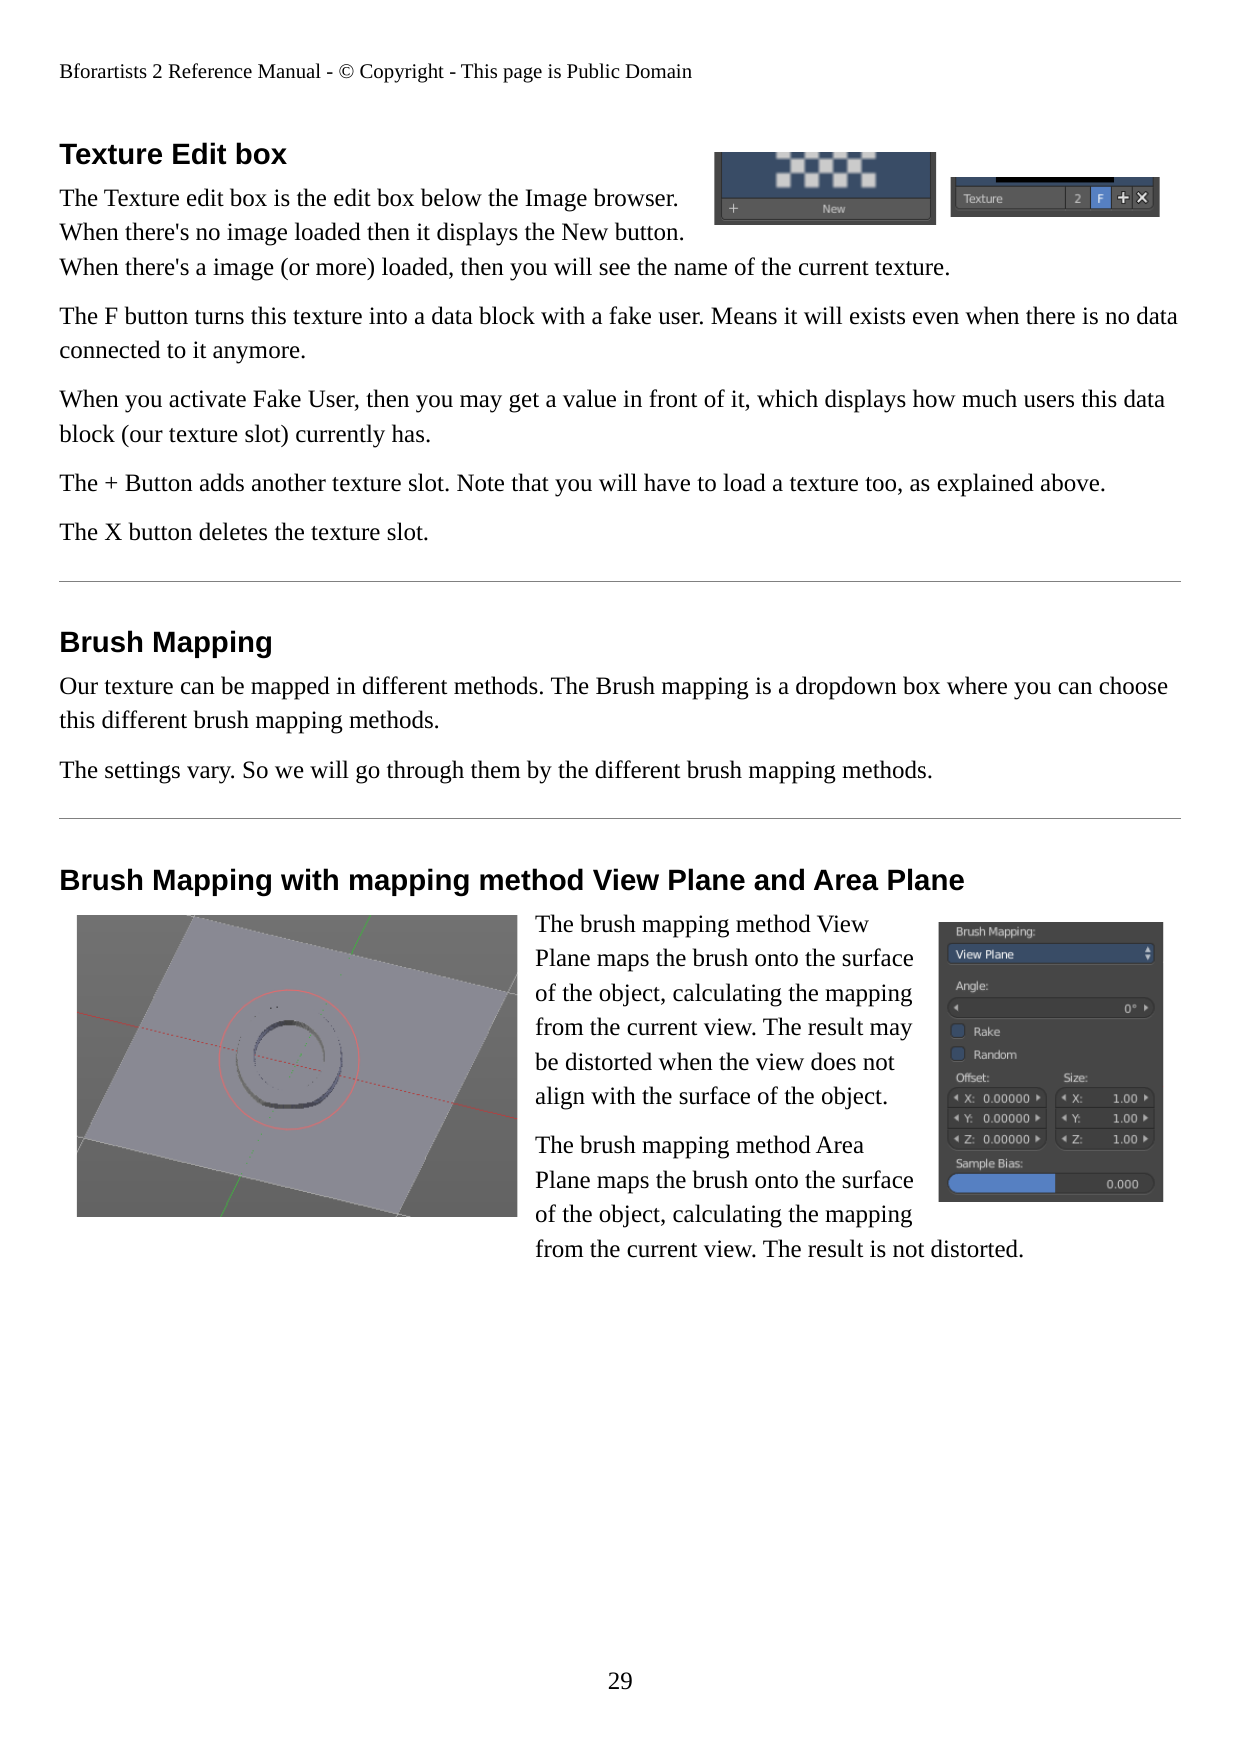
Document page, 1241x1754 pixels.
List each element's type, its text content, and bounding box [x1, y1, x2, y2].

subtitle Texture Edit box [59, 137, 1181, 170]
picture [950, 177, 1160, 217]
text The + Button adds another texture slot. Note that you will have to load a texture too, as explained above. [59, 468, 1181, 497]
text Our texture can be mapped in different methods. The Brush mapping is a dropdown box where you can choose this different brush mapping methods. [59, 671, 1181, 734]
text The Texture edit box is the edit box below the Image browser. When there's no image loaded then it displays the New button. When there's a image (or more) loaded, then you will see the name of the current texture. [59, 183, 1181, 281]
text The settings vary. So we will go through them by the different brush mapping methods. [59, 755, 1181, 783]
text The F button turns this texture into a data block with a fake user. Means it will exists even when there is no data connected to it anymore. [59, 301, 1181, 364]
text The brush mapping method Area Plane maps the brush onto the surface of the object, calculating the mapping from the current view. The result is not distorted. [59, 1130, 1181, 1262]
picture [76, 915, 518, 1217]
subtitle Brush Mapping [59, 625, 1181, 659]
text The X button deletes the texture slot. [59, 517, 1181, 546]
picture [714, 152, 937, 225]
text The brush mapping method View Plane maps the brush onto the surface of the object, calculating the mapping from the current view. The result may be distorted when the view does not align with the surface of the object. [59, 909, 1181, 1110]
subtitle Brush Mapping with mapping method View Plane and Area Plane [59, 862, 1181, 896]
text When you activate Fake User, then you may get a value in front of it, which displays how much users this data block (our texture slot) currently has. [59, 384, 1181, 448]
picture [938, 922, 1164, 1202]
